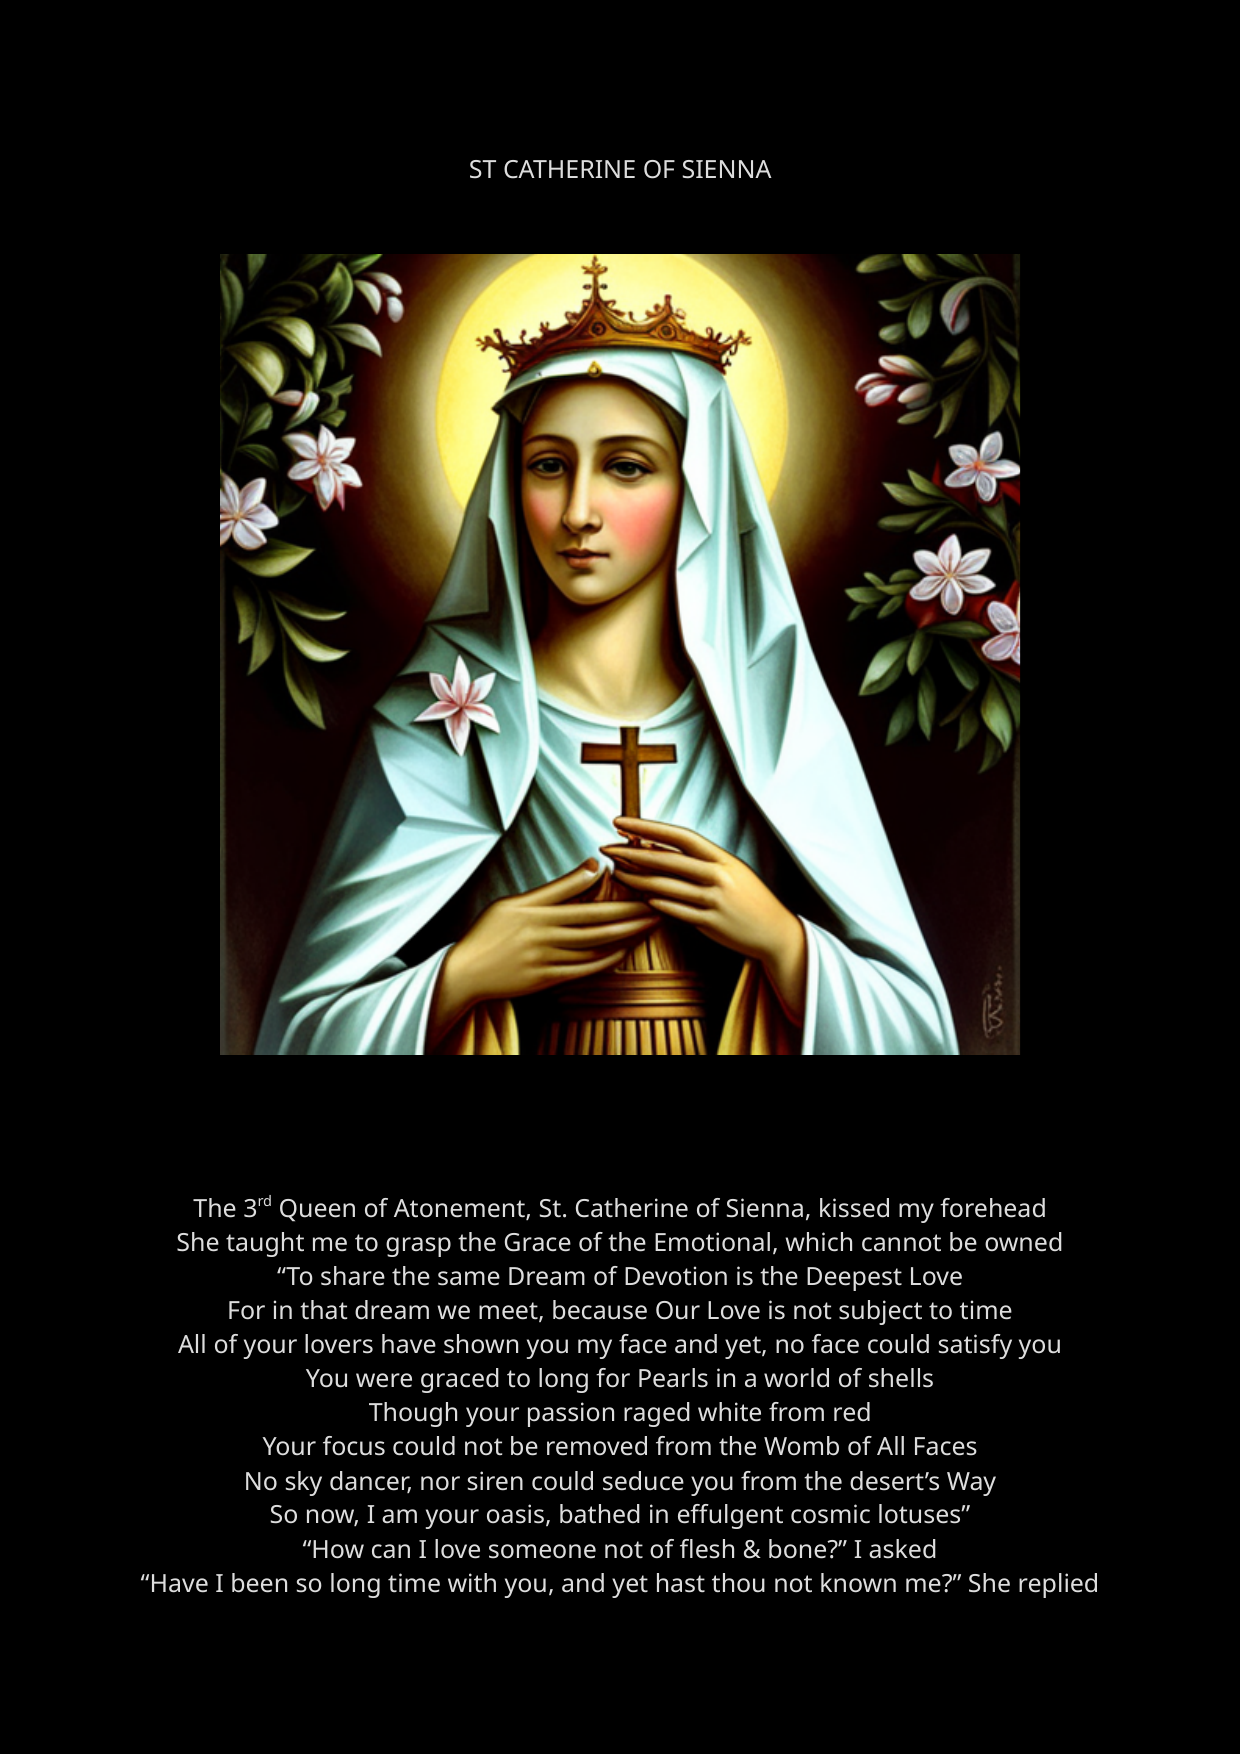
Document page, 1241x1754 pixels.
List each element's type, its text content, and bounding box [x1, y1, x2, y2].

text Your focus could not be removed from the Womb of All Faces [118, 1429, 1122, 1463]
text “To share the same Dream of Devotion is the Deepest Love [118, 1259, 1122, 1293]
picture [220, 254, 1020, 1055]
text No sky dancer, nor siren could seduce you from the desert’s Way [118, 1463, 1122, 1497]
text ST CATHERINE OF SIENNA [118, 152, 1122, 186]
text For in that dream we meet, because Our Love is not subject to time [118, 1293, 1122, 1327]
text She taught me to grasp the Grace of the Emotional, which cannot be owned [118, 1225, 1122, 1259]
text “How can I love someone not of flesh & bone?” I asked [118, 1531, 1122, 1565]
text “Have I been so long time with you, and yet hast thou not known me?” She replied [118, 1565, 1122, 1599]
text You were graced to long for Pearls in a world of shells [118, 1361, 1122, 1395]
text Though your passion raged white from red [118, 1395, 1122, 1429]
text All of your lovers have shown you my face and yet, no face could satisfy you [118, 1327, 1122, 1361]
text So now, I am your oasis, bathed in effulgent cosmic lotuses” [118, 1497, 1122, 1531]
text The 3rd Queen of Atonement, St. Catherine of Sienna, kissed my forehead [118, 1191, 1122, 1225]
